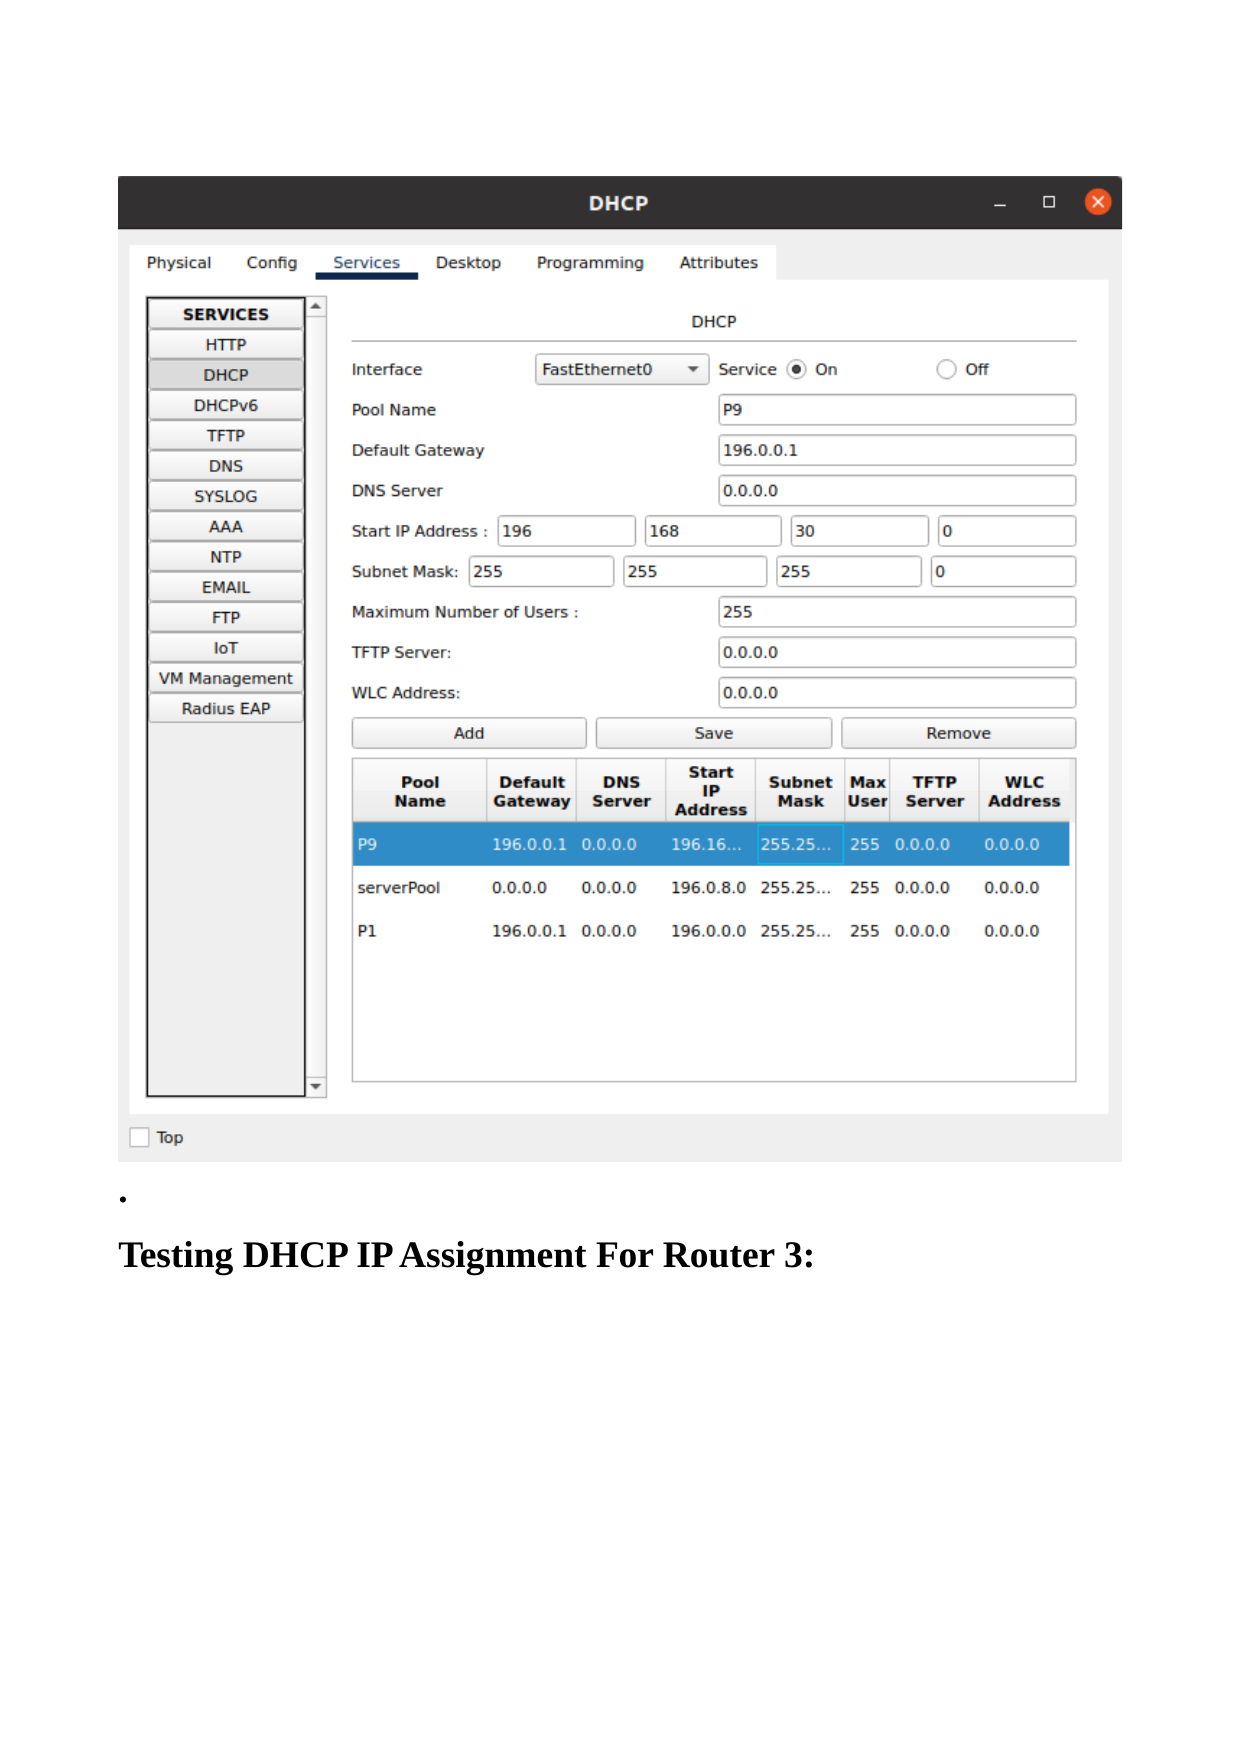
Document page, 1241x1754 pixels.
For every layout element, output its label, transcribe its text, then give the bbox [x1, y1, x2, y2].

text Testing DHCP IP Assignment For Router 3: [118, 1232, 1122, 1275]
picture [118, 176, 1123, 1162]
text . [118, 1162, 1122, 1211]
